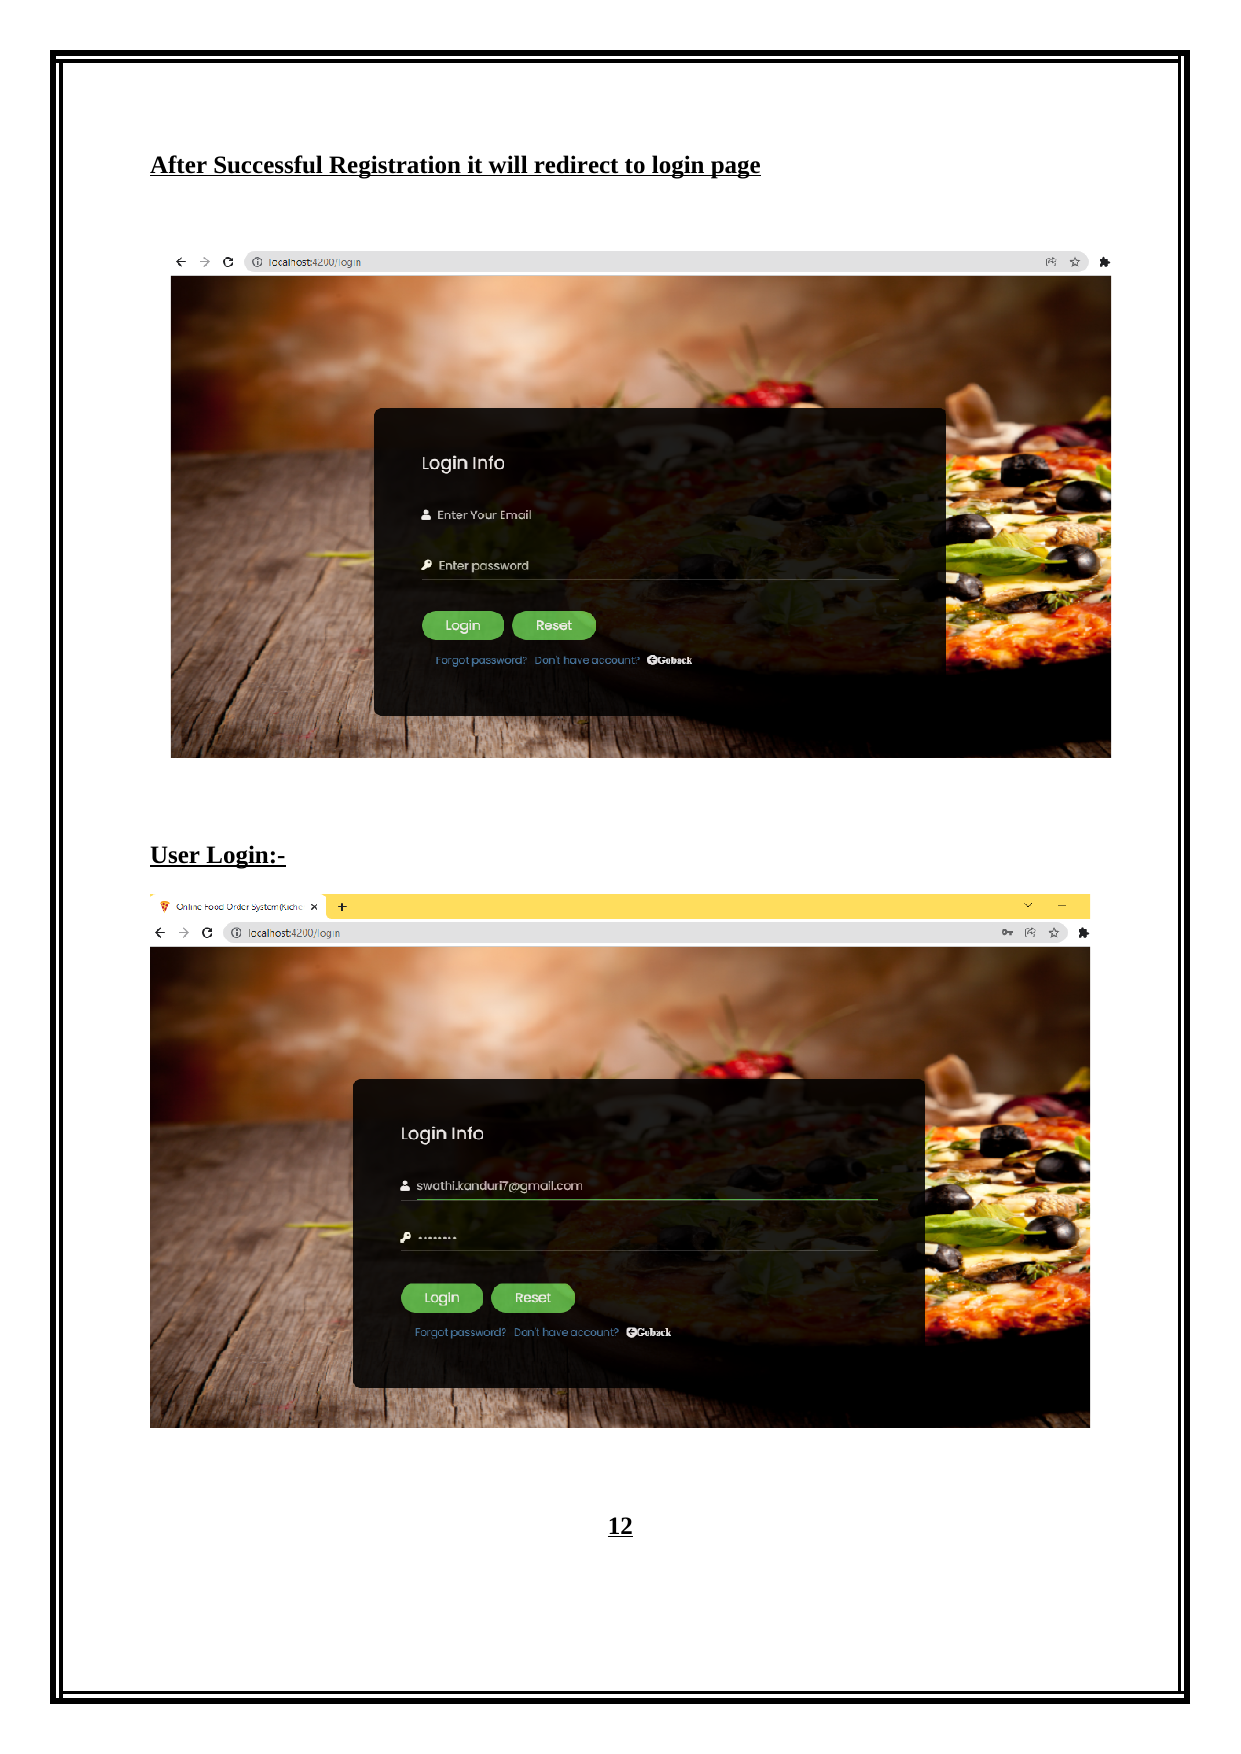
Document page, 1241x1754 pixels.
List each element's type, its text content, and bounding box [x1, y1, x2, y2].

picture [170, 248, 1112, 758]
text 12 [150, 1511, 1090, 1539]
picture [150, 894, 1091, 1428]
text After Successful Registration it will redirect to login page [150, 150, 1090, 179]
text User Login:- [150, 840, 1090, 869]
